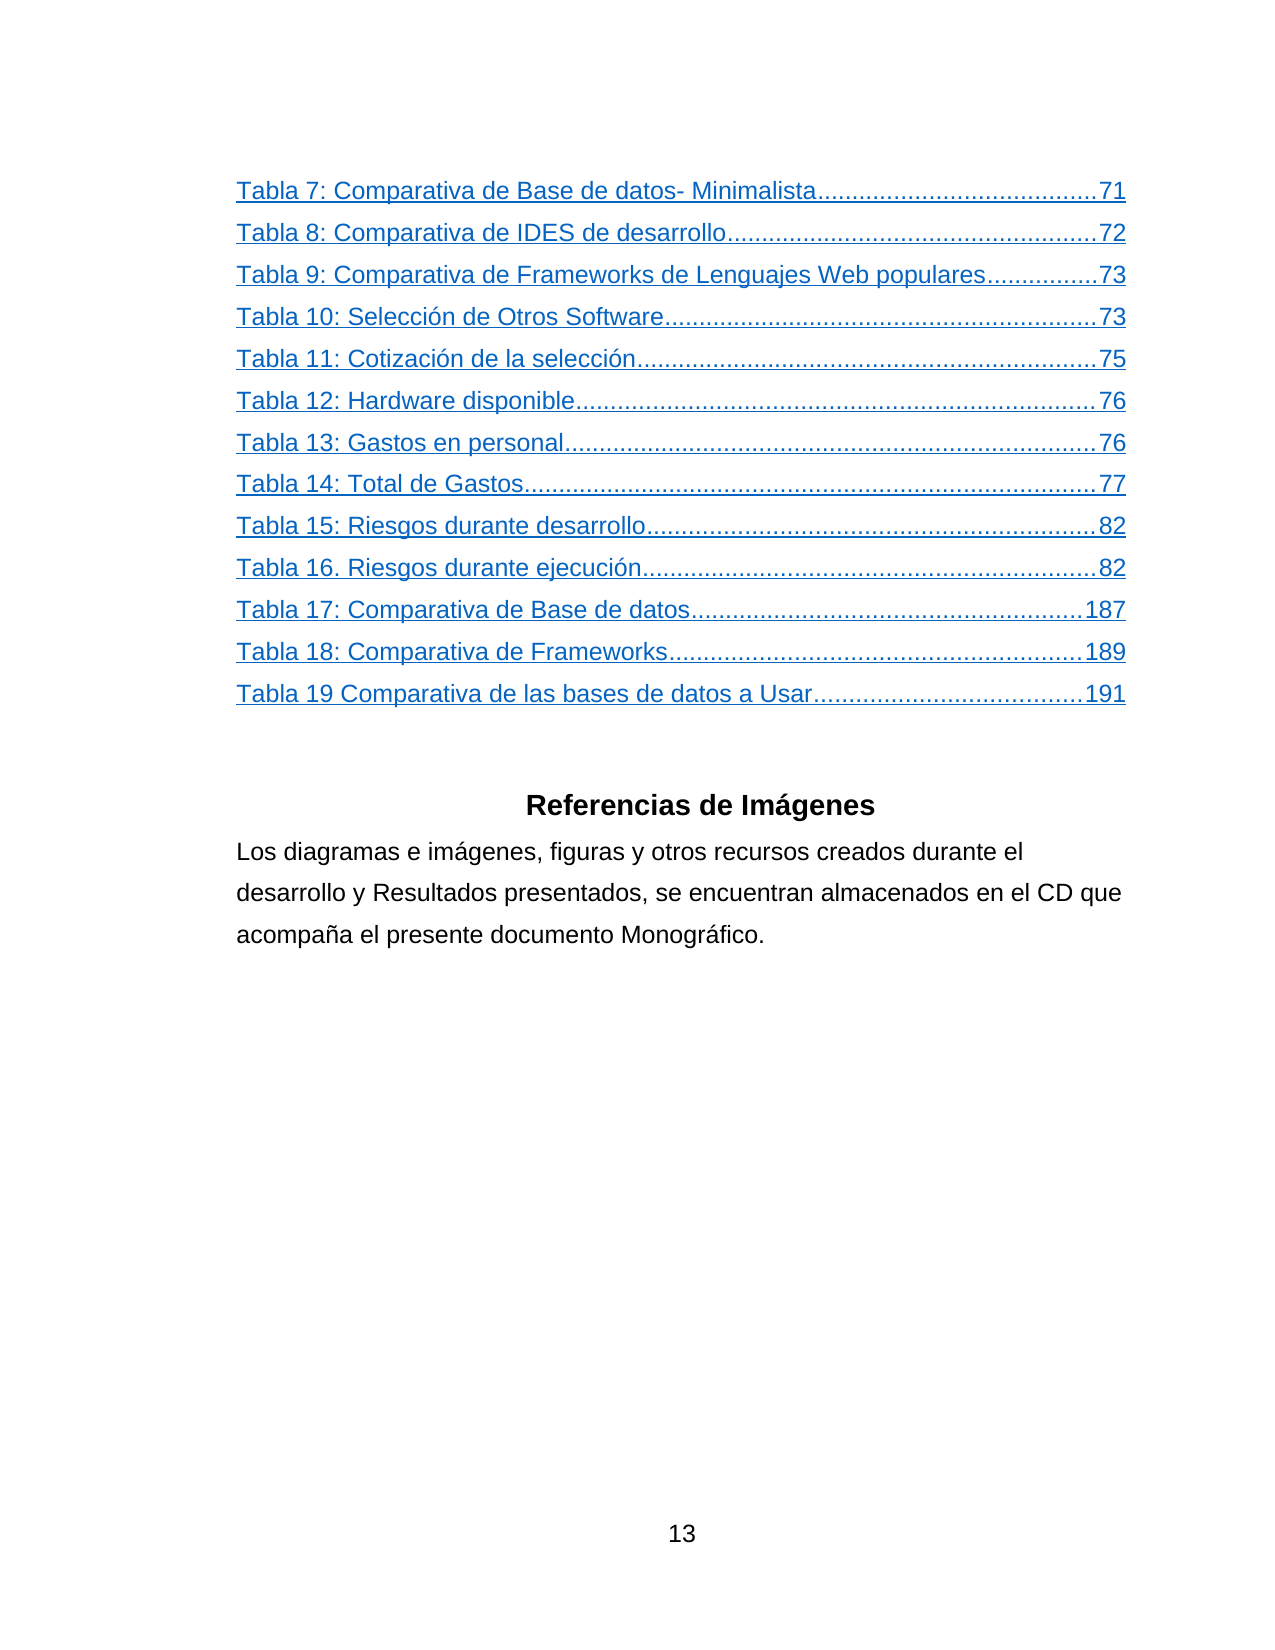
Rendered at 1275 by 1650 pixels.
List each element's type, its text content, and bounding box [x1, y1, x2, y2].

text Tabla 10: Selección de Otros Software 69 [236, 303, 1127, 331]
text Los diagramas e imágenes, figuras y otros recursos creados durante el desarrollo y Resultados presentados, se encuentran almacenados en el CD que acompaña el presente documento Monográfico. [236, 837, 1127, 949]
text Tabla 9: Comparativa de Frameworks de Lenguajes Web populares 69 [236, 261, 1127, 289]
text Tabla 11: Cotización de la selección 71 [236, 345, 1127, 373]
text Tabla 12: Hardware disponible 72 [236, 387, 1127, 414]
subtitle Referencias de Imágenes [274, 788, 1127, 821]
text Tabla 17: Comparativa de Base de datos 171 [236, 596, 1127, 624]
text Tabla 8: Comparativa de IDES de desarrollo 68 [236, 219, 1127, 247]
text Tabla 14: Total de Gastos 73 [236, 470, 1127, 498]
text Tabla 16. Riesgos durante ejecución 77 [236, 554, 1127, 582]
text Tabla 7: Comparativa de Base de datos- Minimalista 67 [236, 177, 1127, 205]
text Tabla 13: Gastos en personal 72 [236, 428, 1127, 456]
text Tabla 19 Comparativa de las bases de datos a Usar 175 [236, 680, 1127, 708]
text Tabla 18: Comparativa de Frameworks 173 [236, 638, 1127, 666]
text Tabla 15: Riesgos durante desarrollo 77 [236, 512, 1127, 540]
